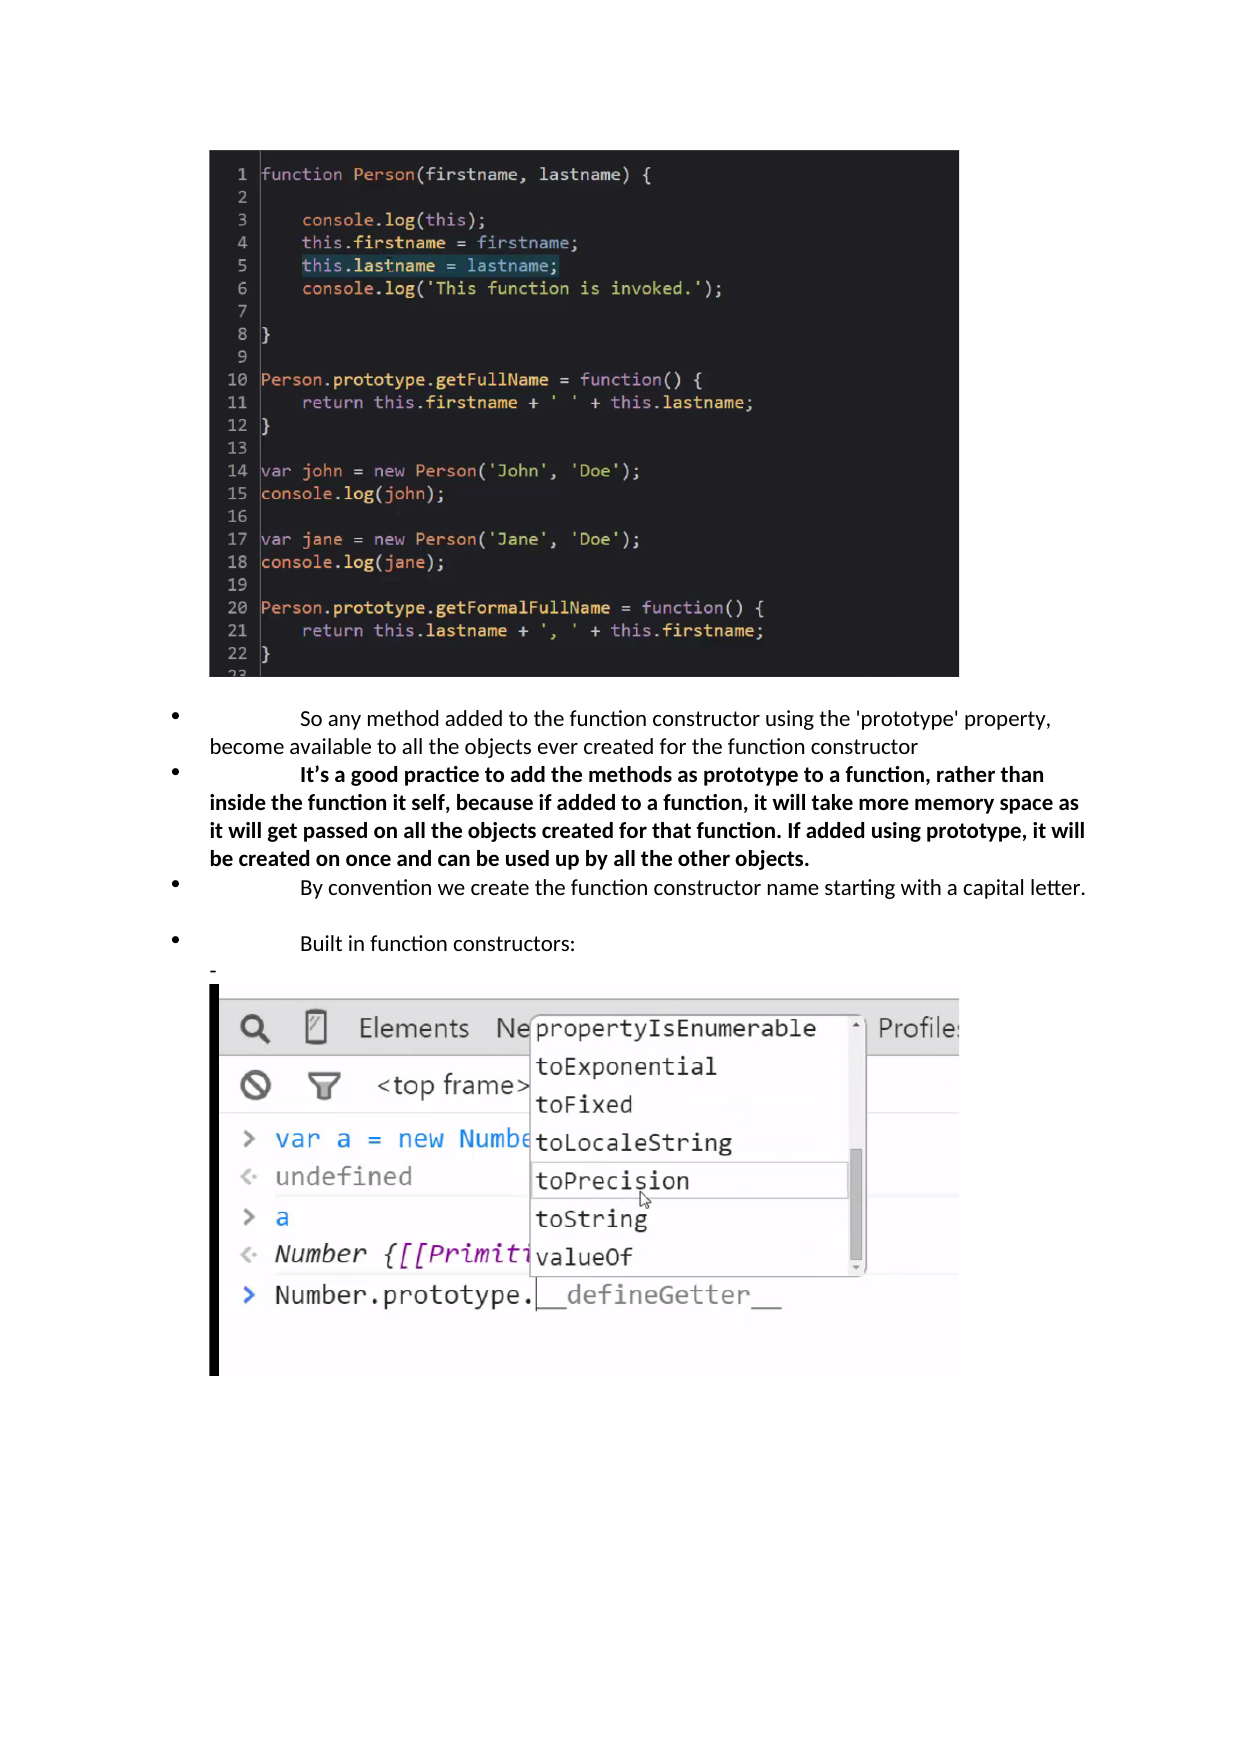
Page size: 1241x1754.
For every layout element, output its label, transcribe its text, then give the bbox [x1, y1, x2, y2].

list By convention we create the function constructor name starting with a capital letter. [172, 873, 1090, 901]
picture [209, 150, 960, 677]
text - [209, 957, 1090, 985]
list Built in function constructors: [172, 929, 1090, 957]
picture [209, 984, 960, 1376]
list So any method added to the function constructor using the 'prototype' property, become available to all the objects ever created for the function constructor [172, 704, 1090, 761]
list It’s a good practice to add the methods as prototype to a function, rather than inside the function it self, because if added to a function, it will take more memory space as it will get passed on all the objects created for that function. If added using prototype, it will be created on once and can be used up by all the other objects. [172, 761, 1090, 873]
